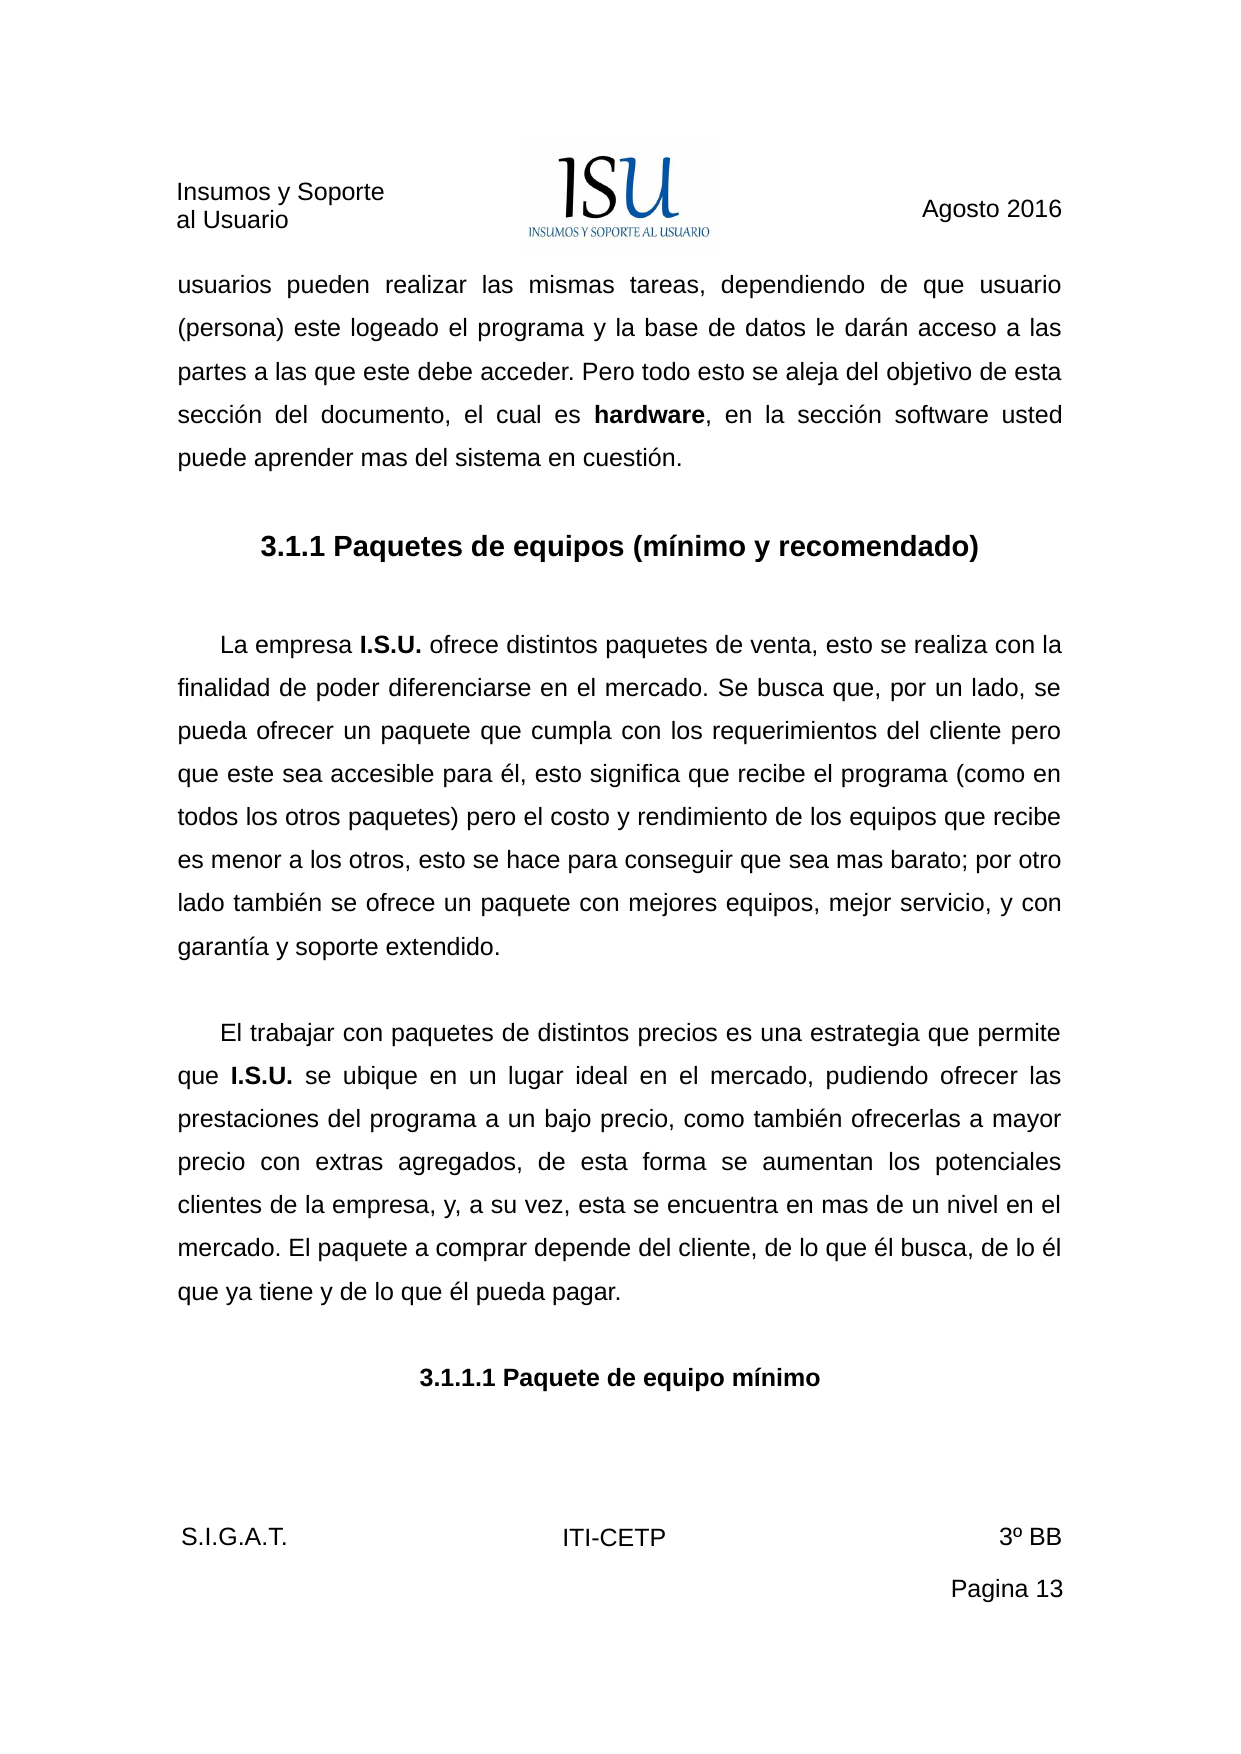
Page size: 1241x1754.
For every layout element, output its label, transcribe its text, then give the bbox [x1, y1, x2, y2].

picture [517, 138, 723, 252]
text 3.1.1.1 Paquete de equipo mínimo [177, 1363, 1063, 1391]
text 3.1.1 Paquetes de equipos (mínimo y recomendado) [177, 529, 1063, 562]
text usuarios pueden realizar las mismas tareas, dependiendo de que usuario (persona) este logeado el programa y la base de datos le darán acceso a las partes a las que este debe acceder. Pero todo esto se aleja del objetivo de esta sección del documento, el cual es hardware, en la sección software usted puede aprender mas del sistema en cuestión. [177, 270, 1063, 471]
text La empresa I.S.U. ofrece distintos paquetes de venta, esto se realiza con la finalidad de poder diferenciarse en el mercado. Se busca que, por un lado, se pueda ofrecer un paquete que cumpla con los requerimientos del cliente pero que este sea accesible para él, esto significa que recibe el programa (como en todos los otros paquetes) pero el costo y rendimiento de los equipos que recibe es menor a los otros, esto se hace para conseguir que sea mas barato; por otro lado también se ofrece un paquete con mejores equipos, mejor servicio, y con garantía y soporte extendido. [177, 629, 1063, 960]
text El trabajar con paquetes de distintos precios es una estrategia que permite que I.S.U. se ubique en un lugar ideal en el mercado, pudiendo ofrecer las prestaciones del programa a un bajo precio, como también ofrecerlas a mayor precio con extras agregados, de esta forma se aumentan los potenciales clientes de la empresa, y, a su vez, esta se encuentra en mas de un nivel en el mercado. El paquete a comprar depende del cliente, de lo que él busca, de lo él que ya tiene y de lo que él pueda pagar. [177, 1018, 1063, 1305]
